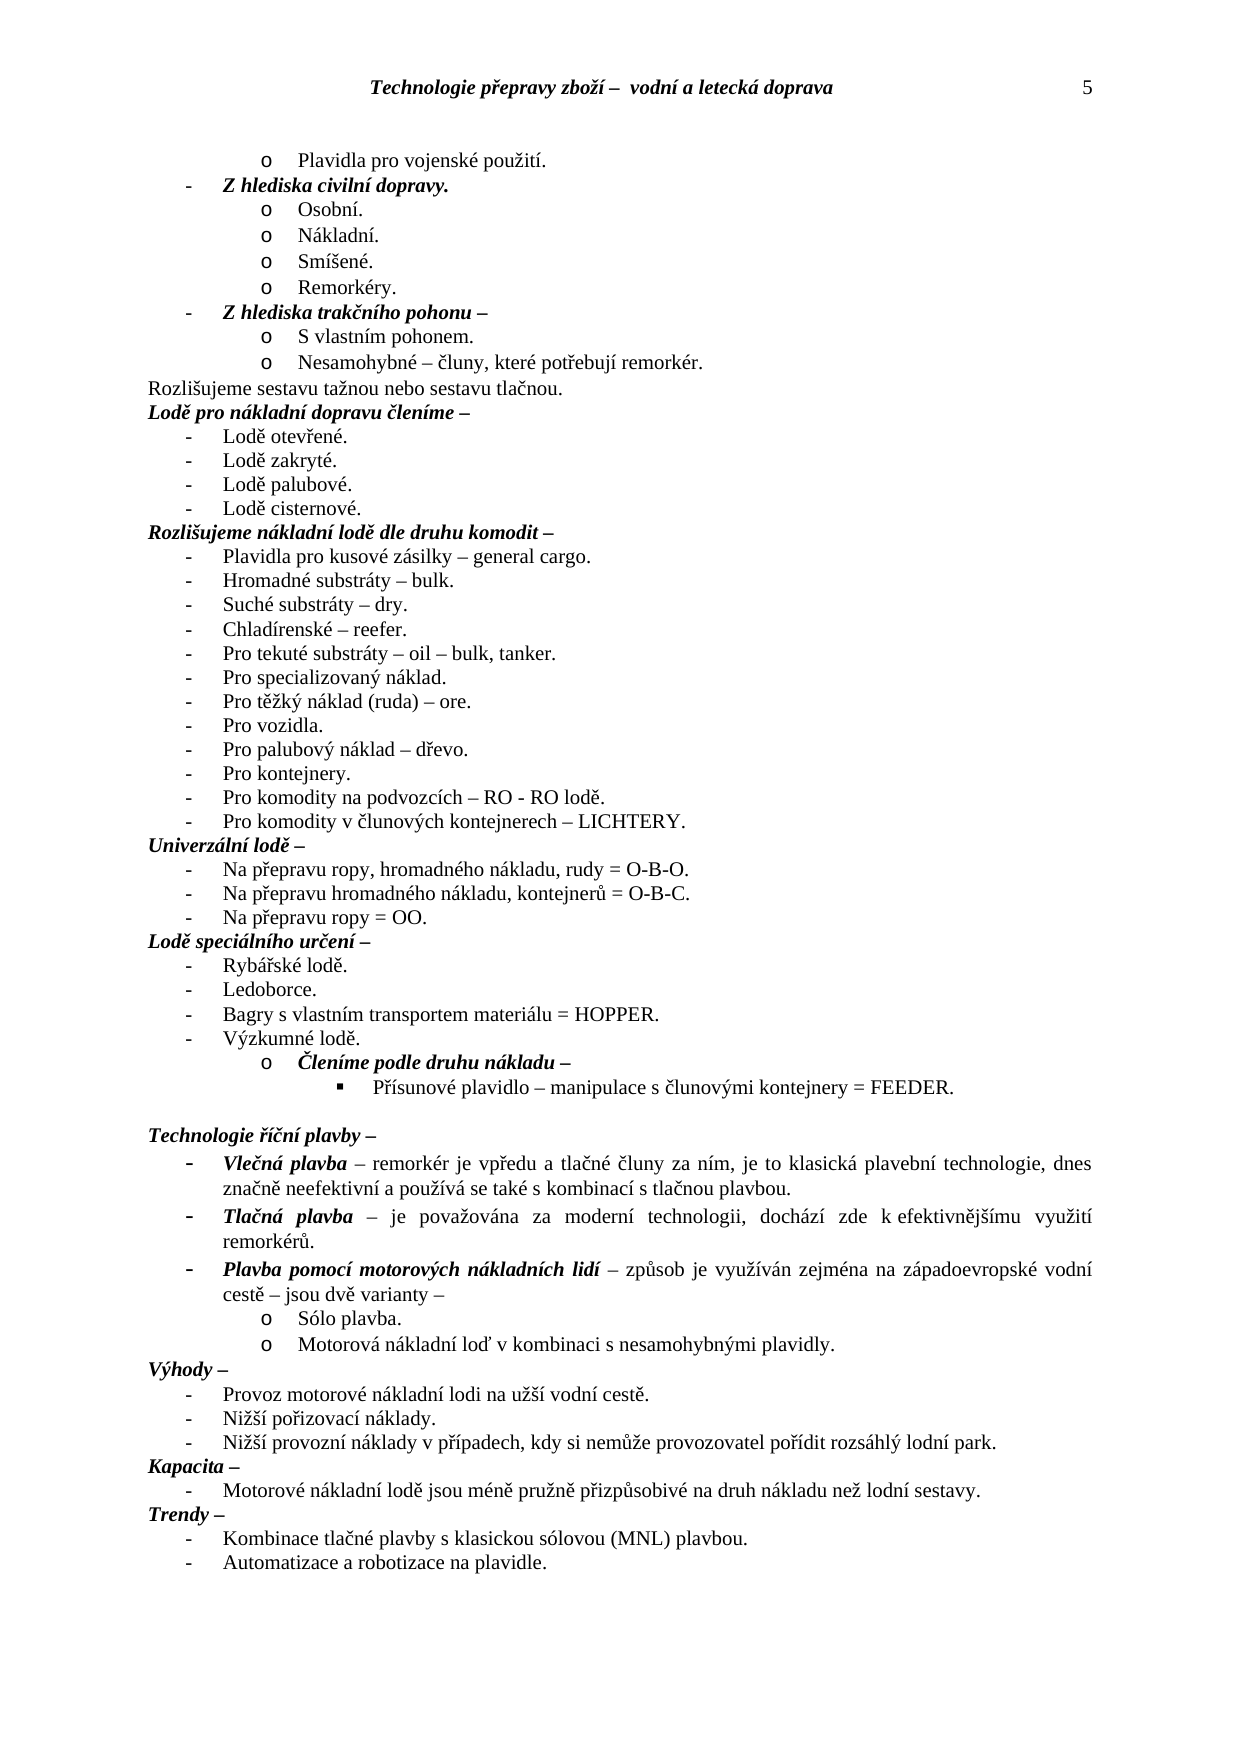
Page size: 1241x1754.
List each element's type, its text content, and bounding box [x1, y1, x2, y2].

list Provoz motorové nákladní lodi na užší vodní cestě. [185, 1381, 1093, 1406]
subtitle Lodě speciálního určení – [148, 929, 1093, 953]
list Tlačná plavba – je považována za moderní technologii, dochází zde k efektivnějšímu využití remorkérů. [185, 1200, 1093, 1253]
subtitle Technologie říční plavby – [148, 1123, 1093, 1147]
list Motorová nákladní loď v kombinaci s nesamohybnými plavidly. [260, 1332, 1093, 1357]
list Ledoborce. [185, 977, 1093, 1001]
subtitle Univerzální lodě – [148, 833, 1093, 857]
list Pro těžký náklad (ruda) – ore. [185, 689, 1093, 713]
list Plavidla pro kusové zásilky – general cargo. [185, 544, 1093, 568]
subtitle Lodě pro nákladní dopravu členíme – [148, 400, 1093, 424]
list Na přepravu ropy = OO. [185, 905, 1093, 929]
list Výzkumné lodě. [185, 1026, 1093, 1049]
list Lodě cisternové. [185, 496, 1093, 520]
list Z hlediska trakčního pohonu – [185, 300, 1093, 324]
list Hromadné substráty – bulk. [185, 568, 1093, 592]
list Pro kontejnery. [185, 761, 1093, 785]
list Pro komodity na podvozcích – RO - RO lodě. [185, 785, 1093, 809]
list Z hlediska civilní dopravy. [185, 173, 1093, 197]
list Automatizace a robotizace na plavidle. [185, 1550, 1093, 1574]
subtitle Kapacita – [148, 1454, 1093, 1478]
list Pro komodity v člunových kontejnerech – LICHTERY. [185, 809, 1093, 833]
list Nesamohybné – čluny, které potřebují remorkér. [260, 350, 1093, 376]
list Nižší pořizovací náklady. [185, 1406, 1093, 1429]
subtitle Trendy – [148, 1502, 1093, 1526]
list Lodě otevřené. [185, 424, 1093, 448]
list Přísunové plavidlo – manipulace s člunovými kontejnery = FEEDER. [335, 1075, 1093, 1099]
text Rozlišujeme sestavu tažnou nebo sestavu tlačnou. [148, 376, 1093, 400]
list Suché substráty – dry. [185, 592, 1093, 616]
list Pro vozidla. [185, 713, 1093, 737]
list Nákladní. [260, 223, 1093, 249]
list S vlastním pohonem. [260, 324, 1093, 350]
list Osobní. [260, 197, 1093, 223]
list Motorové nákladní lodě jsou méně pružně přizpůsobivé na druh nákladu než lodní sestavy. [185, 1478, 1093, 1502]
list Na přepravu ropy, hromadného nákladu, rudy = O-B-O. [185, 857, 1093, 881]
list Plavba pomocí motorových nákladních lidí – způsob je využíván zejména na západoevropské vodní cestě – jsou dvě varianty – [185, 1253, 1093, 1306]
list Bagry s vlastním transportem materiálu = HOPPER. [185, 1001, 1093, 1026]
list Rybářské lodě. [185, 953, 1093, 977]
list Vlečná plavba – remorkér je vpředu a tlačné čluny za ním, je to klasická plavební technologie, dnes značně neefektivní a používá se také s kombinací s tlačnou plavbou. [185, 1147, 1093, 1200]
list Sólo plavba. [260, 1306, 1093, 1332]
list Kombinace tlačné plavby s klasickou sólovou (MNL) plavbou. [185, 1526, 1093, 1550]
list Nižší provozní náklady v případech, kdy si nemůže provozovatel pořídit rozsáhlý lodní park. [185, 1429, 1093, 1454]
list Plavidla pro vojenské použití. [260, 148, 1093, 173]
list Lodě zakryté. [185, 448, 1093, 472]
list Smíšené. [260, 249, 1093, 274]
subtitle Výhody – [148, 1357, 1093, 1381]
list Na přepravu hromadného nákladu, kontejnerů = O-B-C. [185, 881, 1093, 905]
list Pro palubový náklad – dřevo. [185, 737, 1093, 761]
list Pro specializovaný náklad. [185, 664, 1093, 689]
subtitle Rozlišujeme nákladní lodě dle druhu komodit – [148, 520, 1093, 544]
list Pro tekuté substráty – oil – bulk, tanker. [185, 641, 1093, 664]
list Lodě palubové. [185, 472, 1093, 496]
list Chladírenské – reefer. [185, 616, 1093, 641]
list Členíme podle druhu nákladu – [260, 1049, 1093, 1075]
list Remorkéry. [260, 274, 1093, 300]
